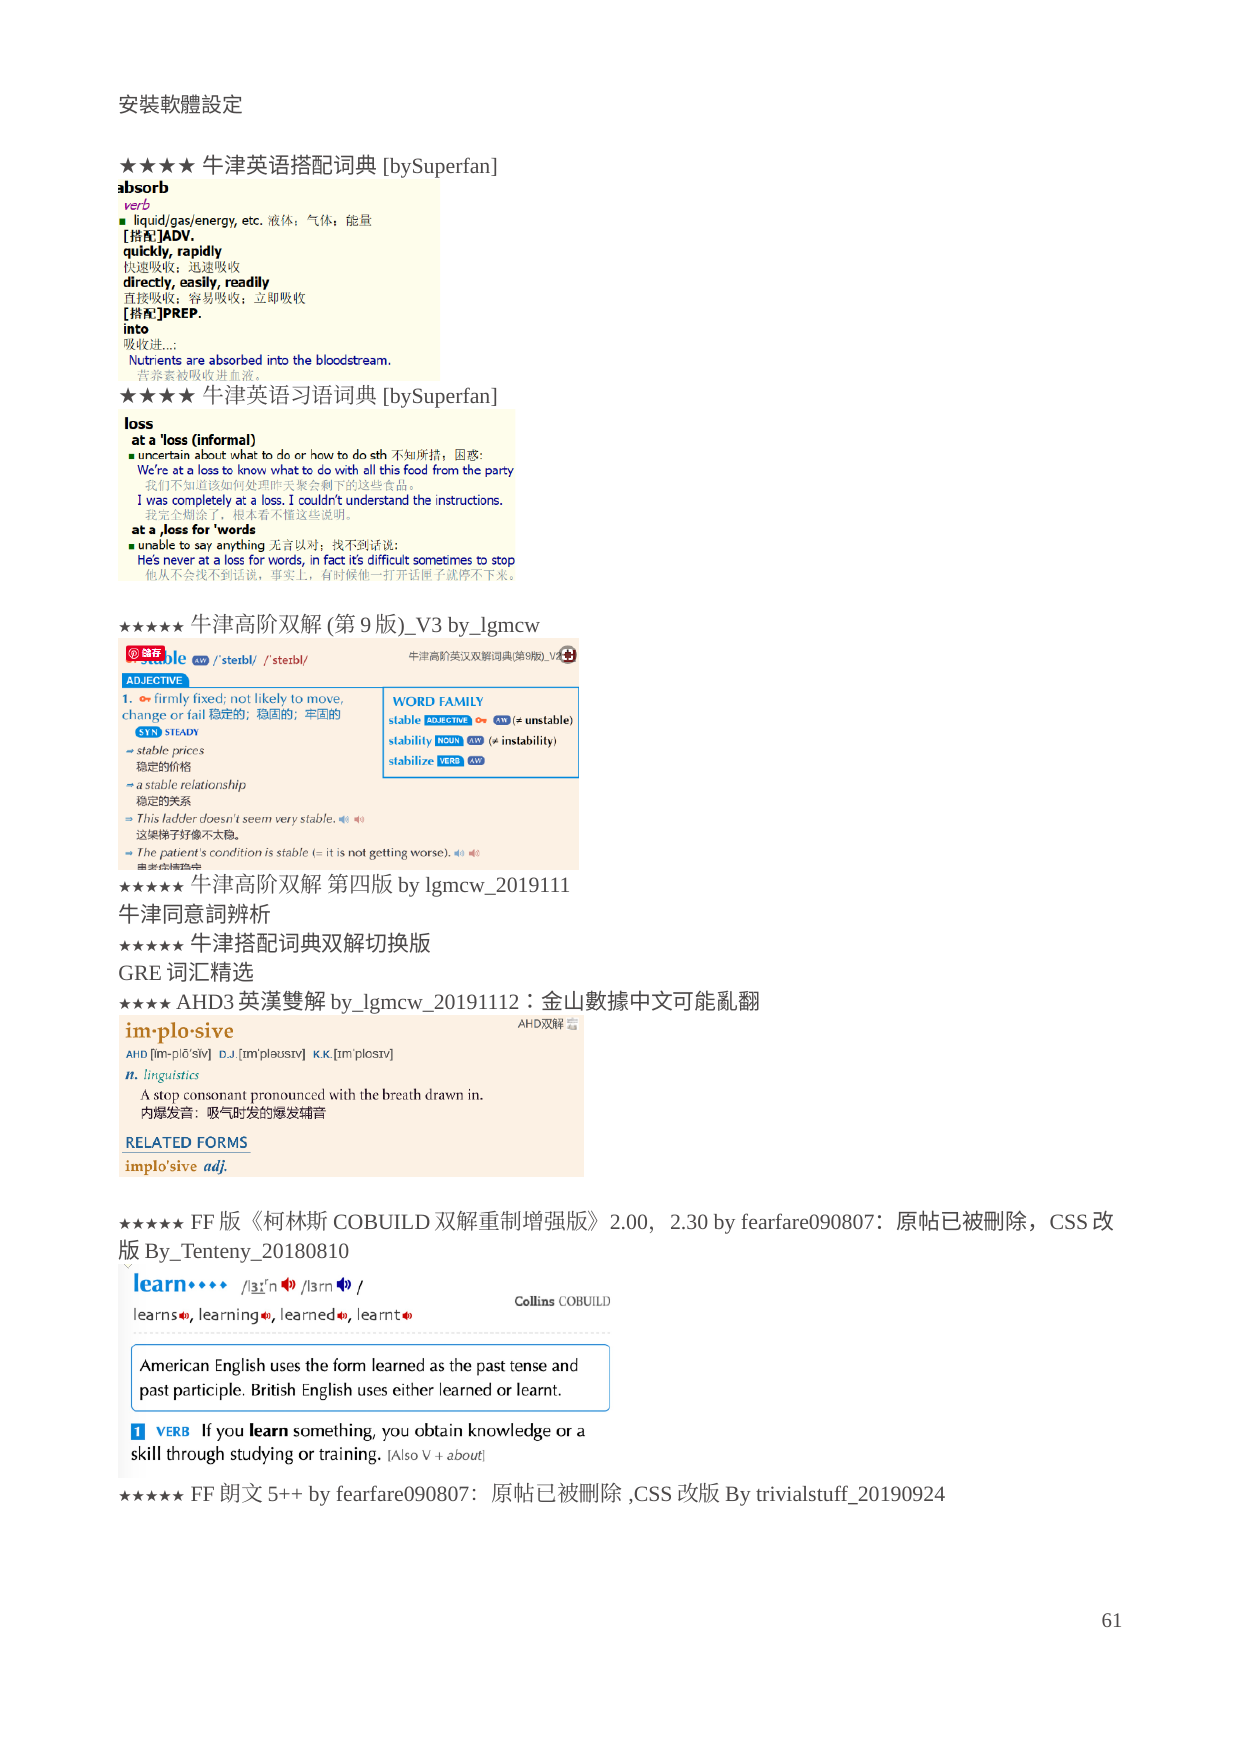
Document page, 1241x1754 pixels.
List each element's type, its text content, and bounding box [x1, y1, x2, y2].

text ★★★★★ FF朗文5++ by fearfare090807：原帖已被刪除 ,CSS改版By trivialstuff_20190924 [118, 1478, 1122, 1507]
text ★★★★★ 牛津高阶双解 第四版 by lgmcw_2019111 [118, 869, 1122, 899]
text ★★★★ 牛津英语习语词典 [bySuperfan] [118, 381, 1122, 410]
text GRE词汇精选 [118, 957, 1122, 986]
text ★★★★★ 牛津高阶双解 (第9版)_V3 by_lgmcw [118, 609, 1122, 639]
text ★★★★★ 牛津搭配词典双解切换版 [118, 928, 1122, 957]
text 牛津同意詞辨析 [118, 899, 1122, 928]
text ★★★★ 牛津英语搭配词典 [bySuperfan] [118, 150, 1122, 179]
text ★★★★★ FF版《柯林斯COBUILD双解重制增强版》2.00，2.30 by fearfare090807：原帖已被刪除，CSS改版By_Tenteny_20180810 [118, 1206, 1122, 1264]
text ★★★★ AHD3英漢雙解by_lgmcw_20191112：金山數據中文可能亂翻 [118, 986, 1122, 1015]
